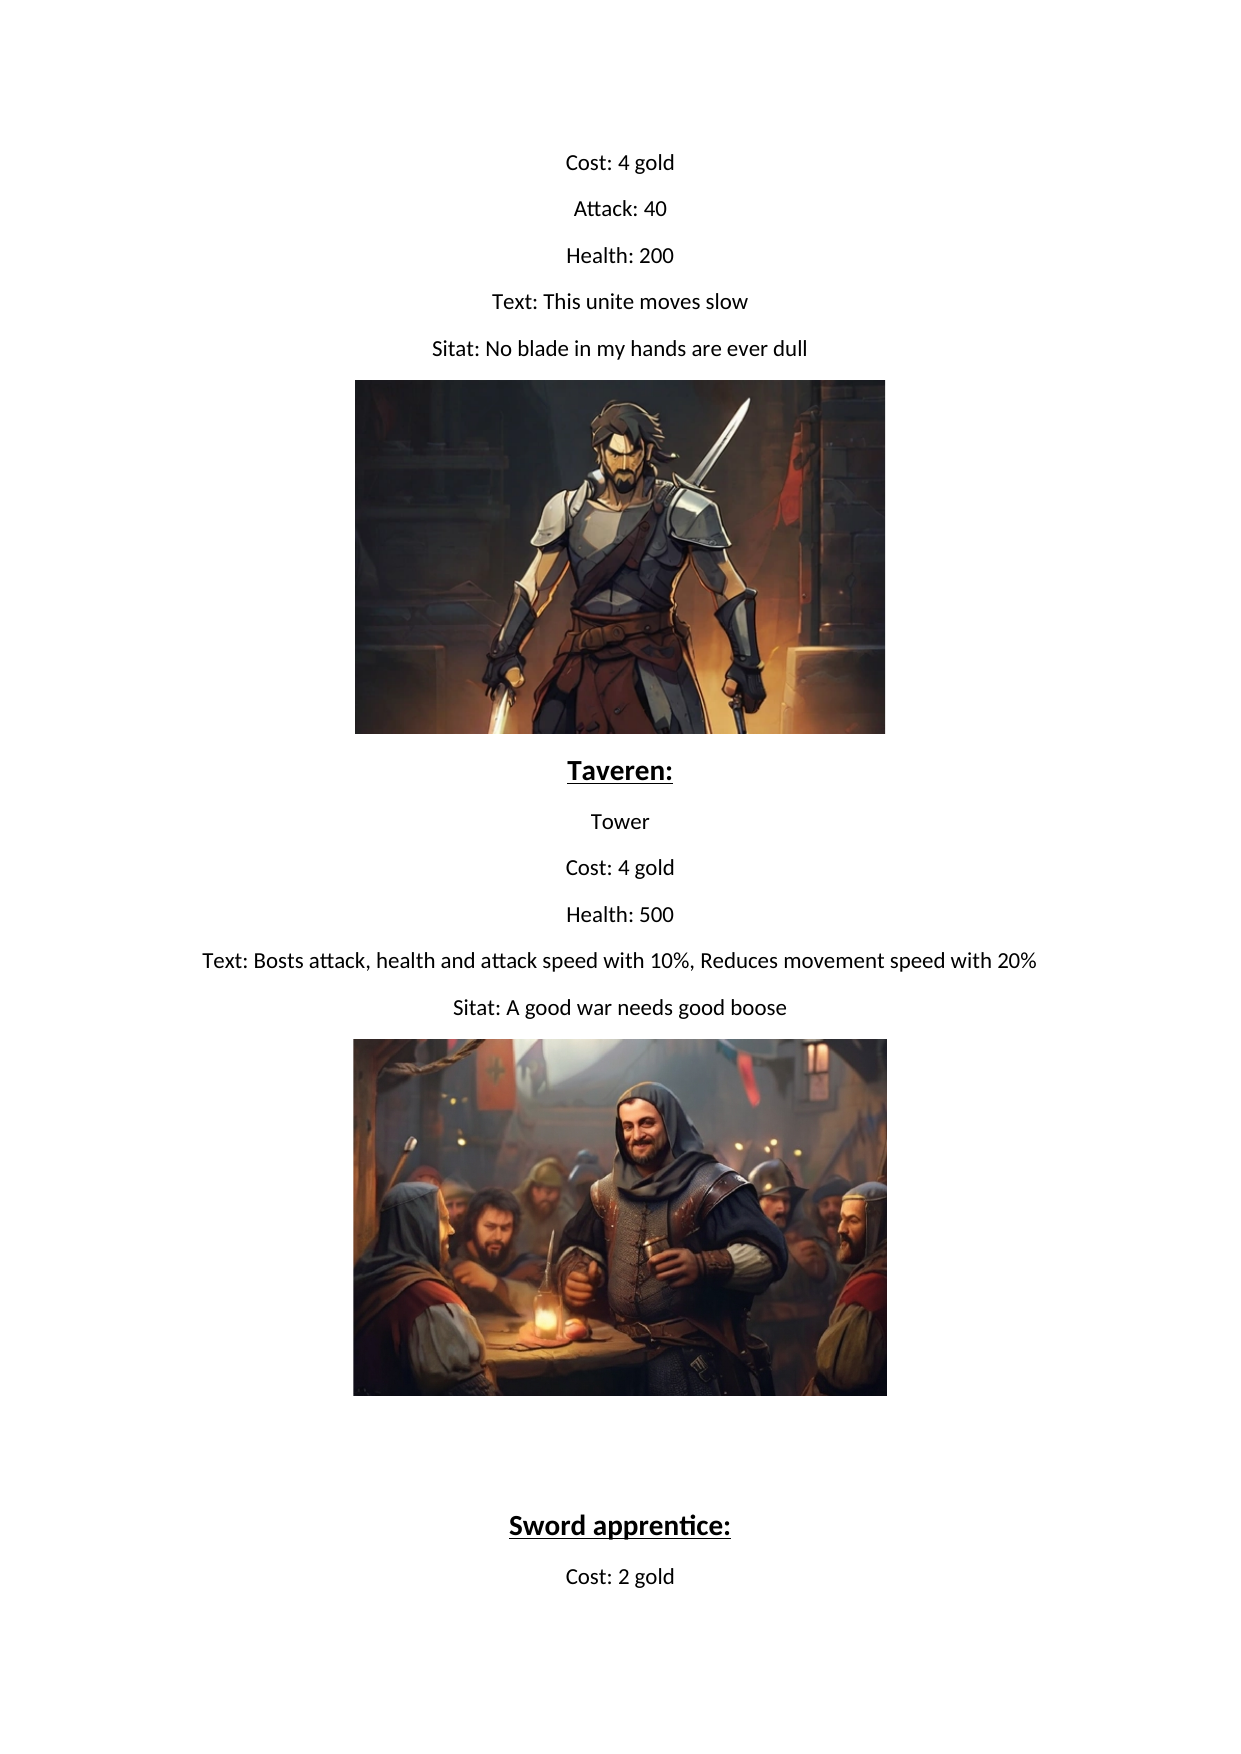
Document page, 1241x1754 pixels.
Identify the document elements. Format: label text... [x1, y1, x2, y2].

text Sword apprentice: [148, 1507, 1093, 1543]
text Cost: 2 gold [148, 1562, 1093, 1590]
text Cost: 4 gold [148, 853, 1093, 881]
text Taveren: [148, 752, 1093, 788]
text Sitat: A good war needs good boose [148, 993, 1093, 1021]
text Cost: 4 gold [148, 148, 1093, 176]
text Health: 200 [148, 241, 1093, 269]
text Health: 500 [148, 900, 1093, 928]
text Tower [148, 807, 1093, 835]
text Sitat: No blade in my hands are ever dull [148, 334, 1093, 362]
text Text: This unite moves slow [148, 287, 1093, 315]
text Attack: 40 [148, 194, 1093, 222]
text Text: Bosts attack, health and attack speed with 10%, Reduces movement speed with 20% [148, 947, 1093, 974]
